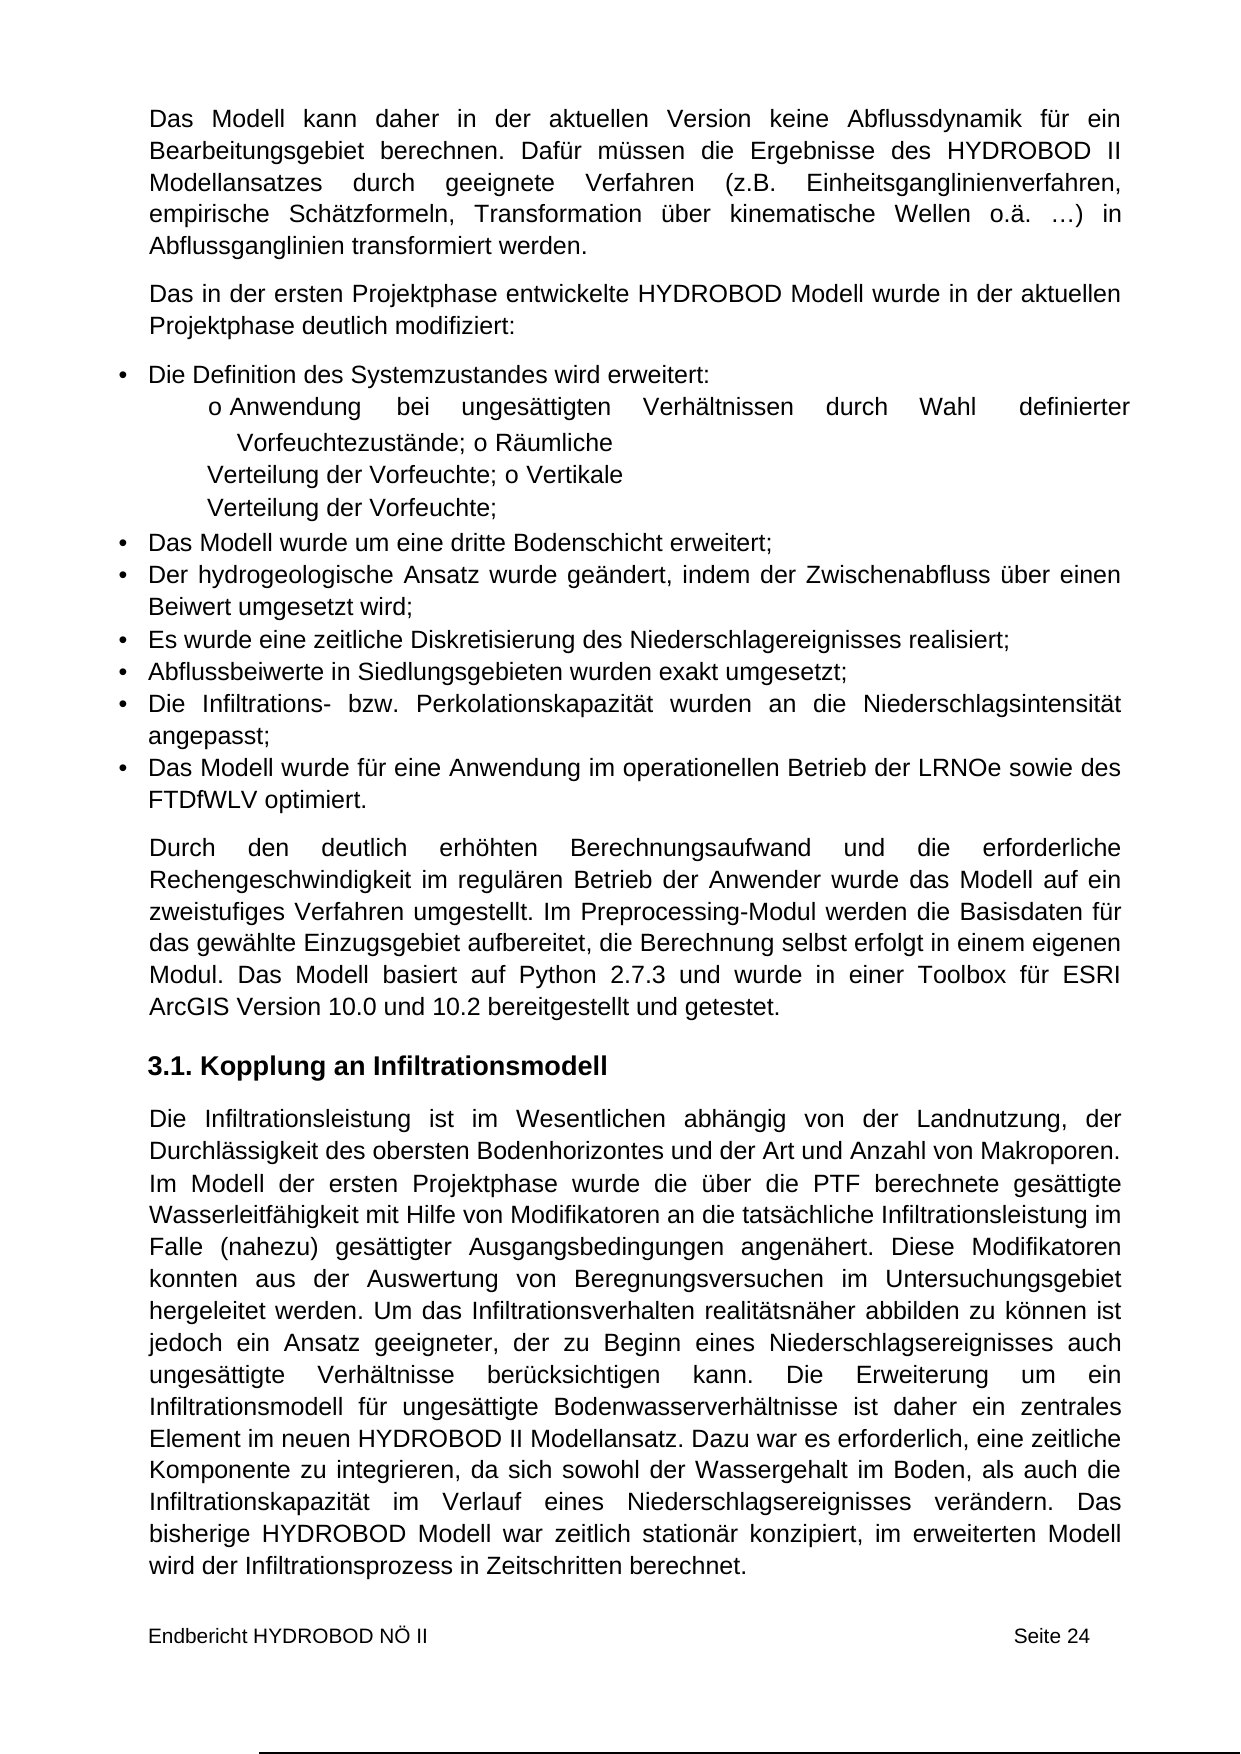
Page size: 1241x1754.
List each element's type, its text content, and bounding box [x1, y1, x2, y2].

text Die Infiltrationsleistung ist im Wesentlichen abhängig von der Landnutzung, der Durchlässigkeit des obersten Bodenhorizontes und der Art und Anzahl von Makroporen. [149, 1104, 1123, 1165]
list Die Infiltrations- bzw. Perkolationskapazität wurden an die Niederschlagsintensität angepasst; [118, 689, 1123, 750]
text Das Modell kann daher in der aktuellen Version keine Abflussdynamik für ein Bearbeitungsgebiet berechnen. Dafür müssen die Ergebnisse des HYDROBOD II Modellansatzes durch geeignete Verfahren (z.B. Einheitsganglinienverfahren, empirische Schätzformeln, Transformation über kinematische Wellen o.ä. …) in Abflussganglinien transformiert werden. [149, 104, 1123, 260]
text Das in der ersten Projektphase entwickelte HYDROBOD Modell wurde in der aktuellen Projektphase deutlich modifiziert: [149, 279, 1123, 339]
list Der hydrogeologische Ansatz wurde geändert, indem der Zwischenabfluss über einen Beiwert umgesetzt wird; [118, 560, 1123, 621]
list Es wurde eine zeitliche Diskretisierung des Niederschlagereignisses realisiert; [118, 624, 1123, 653]
text Im Modell der ersten Projektphase wurde die über die PTF berechnete gesättigte Wasserleitfähigkeit mit Hilfe von Modifikatoren an die tatsächliche Infiltrationsleistung im Falle (nahezu) gesättigter Ausgangsbedingungen angenähert. Diese Modifikatoren konnten aus der Auswertung von Beregnungsversuchen im Untersuchungsgebiet hergeleitet werden. Um das Infiltrationsverhalten realitätsnäher abbilden zu können ist jedoch ein Ansatz geeigneter, der zu Beginn eines Niederschlagsereignisses auch ungesättigte Verhältnisse berücksichtigen kann. Die Erweiterung um ein Infiltrationsmodell für ungesättigte Bodenwasserverhältnisse ist daher ein zentrales Element im neuen HYDROBOD II Modellansatz. Dazu war es erforderlich, eine zeitliche Komponente zu integrieren, da sich sowohl der Wassergehalt im Boden, als auch die Infiltrationskapazität im Verlauf eines Niederschlagsereignisses verändern. Das bisherige HYDROBOD Modell war zeitlich stationär konzipiert, im erweiterten Modell wird der Infiltrationsprozess in Zeitschritten berechnet. [149, 1169, 1123, 1580]
list Das Modell wurde für eine Anwendung im operationellen Betrieb der LRNOe sowie des FTDfWLV optimiert. [118, 753, 1123, 814]
text Durch den deutlich erhöhten Berechnungsaufwand und die erforderliche Rechengeschwindigkeit im regulären Betrieb der Anwender wurde das Modell auf ein zweistufiges Verfahren umgestellt. Im Preprocessing-Modul werden die Basisdaten für das gewählte Einzugsgebiet aufbereitet, die Berechnung selbst erfolgt in einem eigenen Modul. Das Modell basiert auf Python 2.7.3 und wurde in einer Toolbox für ESRI ArcGIS Version 10.0 und 10.2 bereitgestellt und getestet. [149, 833, 1123, 1021]
text Vorfeuchtezustände; o Räumliche Verteilung der Vorfeuchte; o Vertikale Verteilung der Vorfeuchte; [207, 427, 652, 522]
list Das Modell wurde um eine dritte Bodenschicht erweitert; [118, 528, 1123, 557]
text 3.1. Kopplung an Infiltrationsmodell [147, 1050, 1137, 1082]
list Abflussbeiwerte in Siedlungsgebieten wurden exakt umgesetzt; [118, 657, 1123, 686]
list Die Definition des Systemzustandes wird erweitert: [118, 360, 1123, 389]
text o Anwendung bei ungesättigten Verhältnissen durch Wahl definierter [148, 392, 1137, 423]
